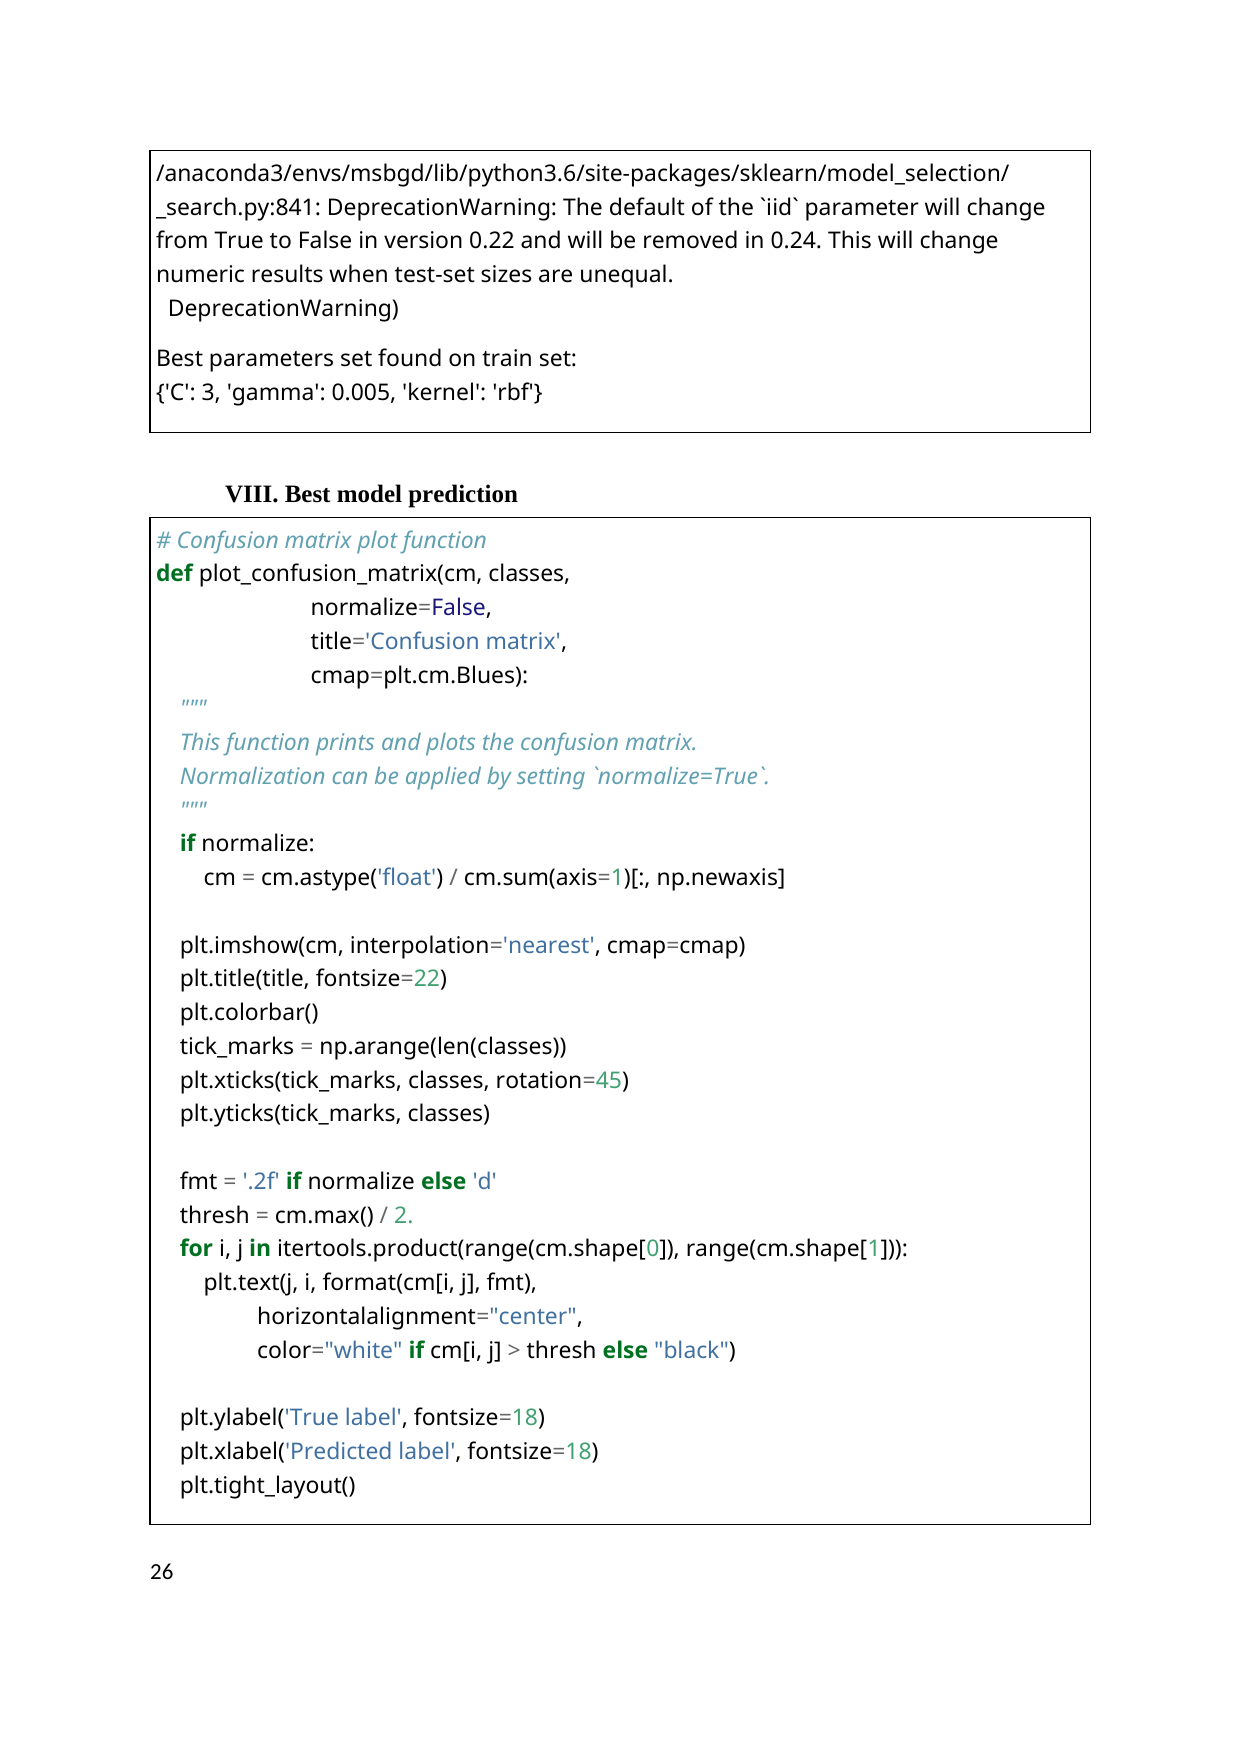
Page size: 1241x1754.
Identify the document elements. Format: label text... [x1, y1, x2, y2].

table_header /anaconda3/envs/msbgd/lib/python3.6/site-packages/sklearn/model_selection/_search.py:841: DeprecationWarning: The default of the `iid` parameter will change from True to False in version 0.22 and will be removed in 0.24. This will change numeric results when test-set sizes are unequal. DeprecationWarning) Best parameters set found on train set: {'C': 3, 'gamma': 0.005, 'kernel': 'rbf'} [151, 151, 1090, 432]
table_header # Confusion matrix plot function def plot_confusion_matrix(cm, classes, normalize=False, title='Confusion matrix', cmap=plt.cm.Blues): """ This function prints and plots the confusion matrix. Normalization can be applied by setting `normalize=True`. """ if normalize: cm = cm.astype('float') / cm.sum(axis=1)[:, np.newaxis] plt.imshow(cm, interpolation='nearest', cmap=cmap) plt.title(title, fontsize=22) plt.colorbar() tick_marks = np.arange(len(classes)) plt.xticks(tick_marks, classes, rotation=45) plt.yticks(tick_marks, classes) fmt = '.2f' if normalize else 'd' thresh = cm.max() / 2. for i, j in itertools.product(range(cm.shape[0]), range(cm.shape[1])): plt.text(j, i, format(cm[i, j], fmt), horizontalalignment="center", color="white" if cm[i, j] > thresh else "black") plt.ylabel('True label', fontsize=18) plt.xlabel('Predicted label', fontsize=18) plt.tight_layout() [151, 518, 1090, 1524]
subtitle VIII. Best model prediction [150, 479, 1090, 508]
